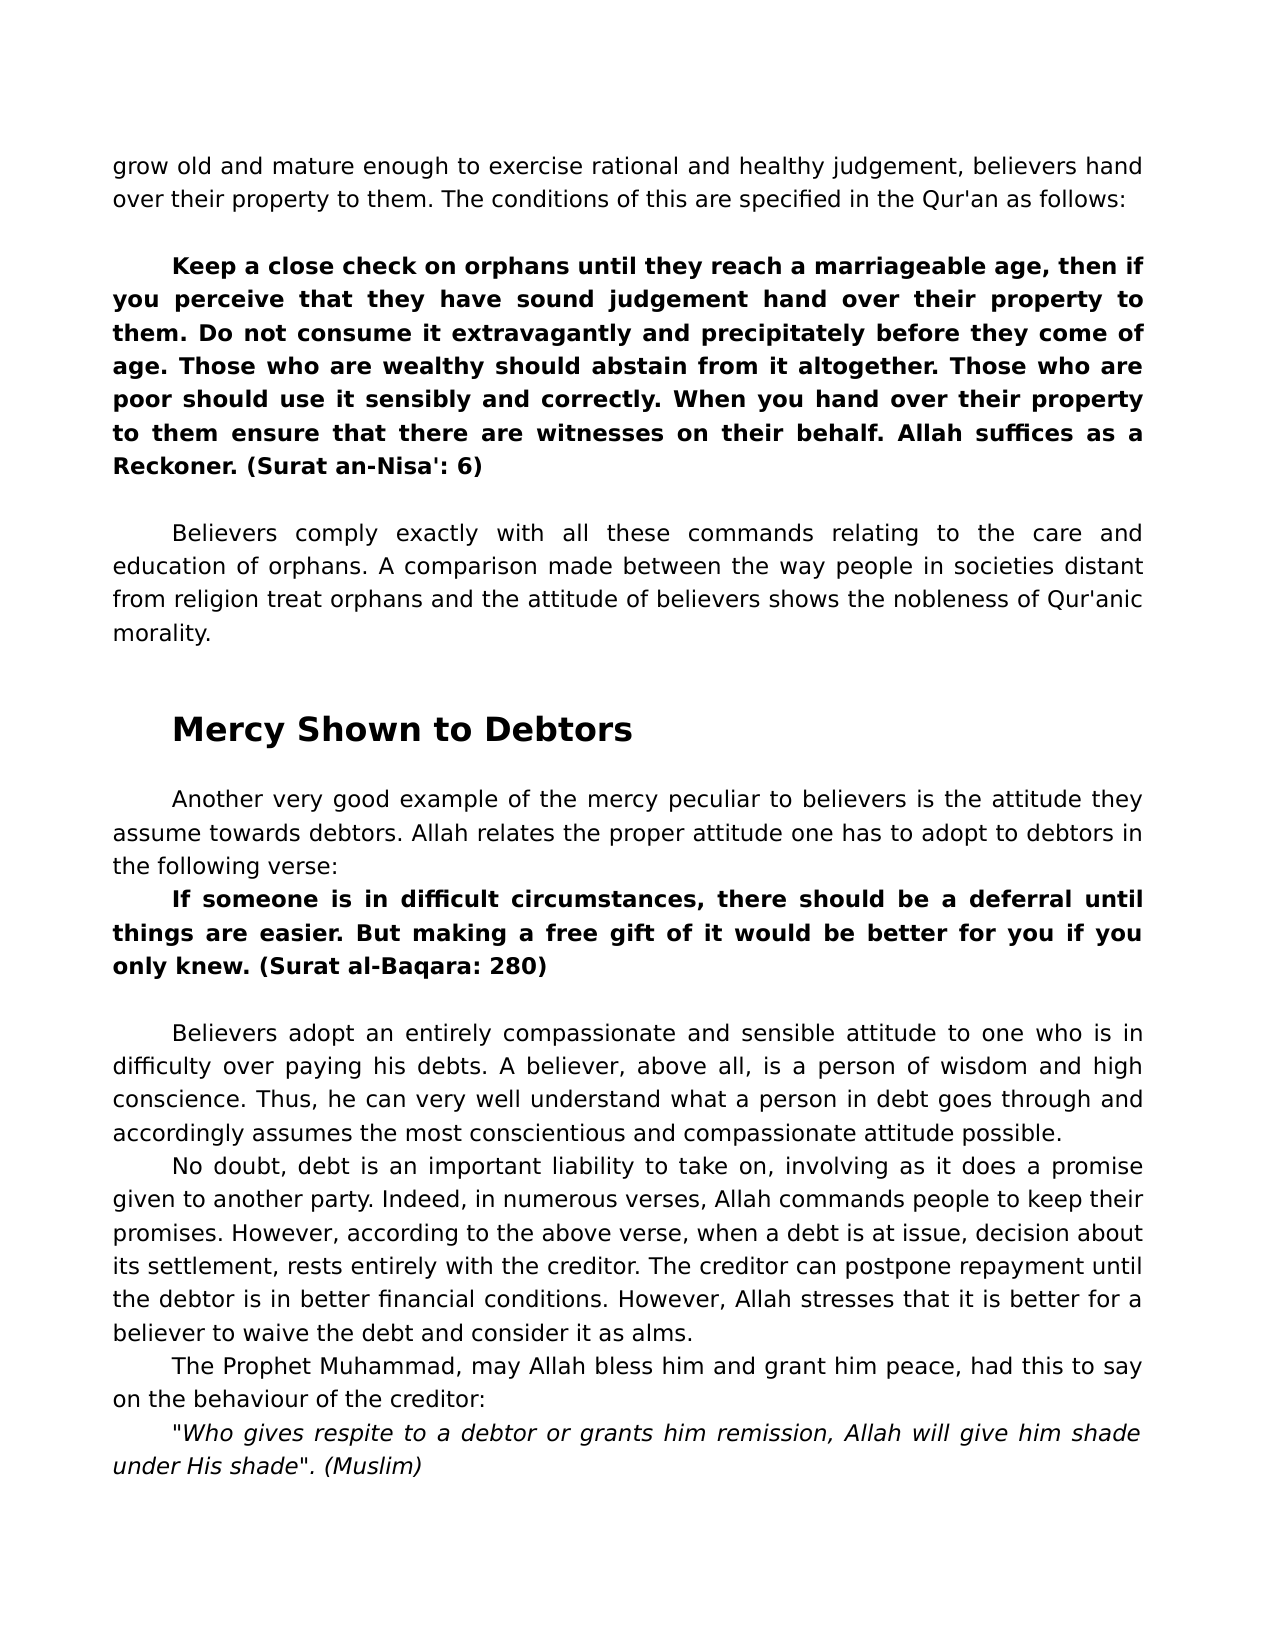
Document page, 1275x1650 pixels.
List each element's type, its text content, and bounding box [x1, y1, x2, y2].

text Another very good example of the mercy peculiar to believers is the attitude they assume towards debtors. Allah relates the proper attitude one has to adopt to debtors in the following verse: [112, 781, 1145, 881]
text Believers comply exactly with all these commands relating to the care and education of orphans. A comparison made between the way people in societies distant from religion treat orphans and the attitude of believers shows the nobleness of Qur'anic morality. [112, 514, 1145, 648]
text The Prophet Muhammad, may Allah bless him and grant him peace, had this to say on the behaviour of the creditor: [112, 1348, 1145, 1414]
text Believers adopt an entirely compassionate and sensible attitude to one who is in difficulty over paying his debts. A believer, above all, is a person of wisdom and high conscience. Thus, he can very well understand what a person in debt goes through and accordingly assumes the most conscientious and compassionate attitude possible. [112, 1014, 1145, 1148]
text grow old and mature enough to exercise rational and healthy judgement, believers hand over their property to them. The conditions of this are specified in the Qur'an as follows: [112, 148, 1145, 214]
text No doubt, debt is an important liability to take on, involving as it does a promise given to another party. Indeed, in numerous verses, Allah commands people to keep their promises. However, according to the above verse, when a debt is at issue, decision about its settlement, rests entirely with the creditor. The creditor can postpone repayment until the debtor is in better financial conditions. However, Allah stresses that it is better for a believer to waive the debt and consider it as alms. [112, 1148, 1145, 1348]
text If someone is in difficult circumstances, there should be a deferral until things are easier. But making a free gift of it would be better for you if you only knew. (Surat al-Baqara: 280) [112, 881, 1145, 981]
text "Who gives respite to a debtor or grants him remission, Allah will give him shade under His shade". (Muslim) [112, 1414, 1145, 1481]
text Mercy Shown to Debtors [112, 714, 1145, 748]
text Keep a close check on orphans until they reach a marriageable age, then if you perceive that they have sound judgement hand over their property to them. Do not consume it extravagantly and precipitately before they come of age. Those who are wealthy should abstain from it altogether. Those who are poor should use it sensibly and correctly. When you hand over their property to them ensure that there are witnesses on their behalf. Allah suffices as a Reckoner. (Surat an-Nisa': 6) [112, 248, 1145, 481]
